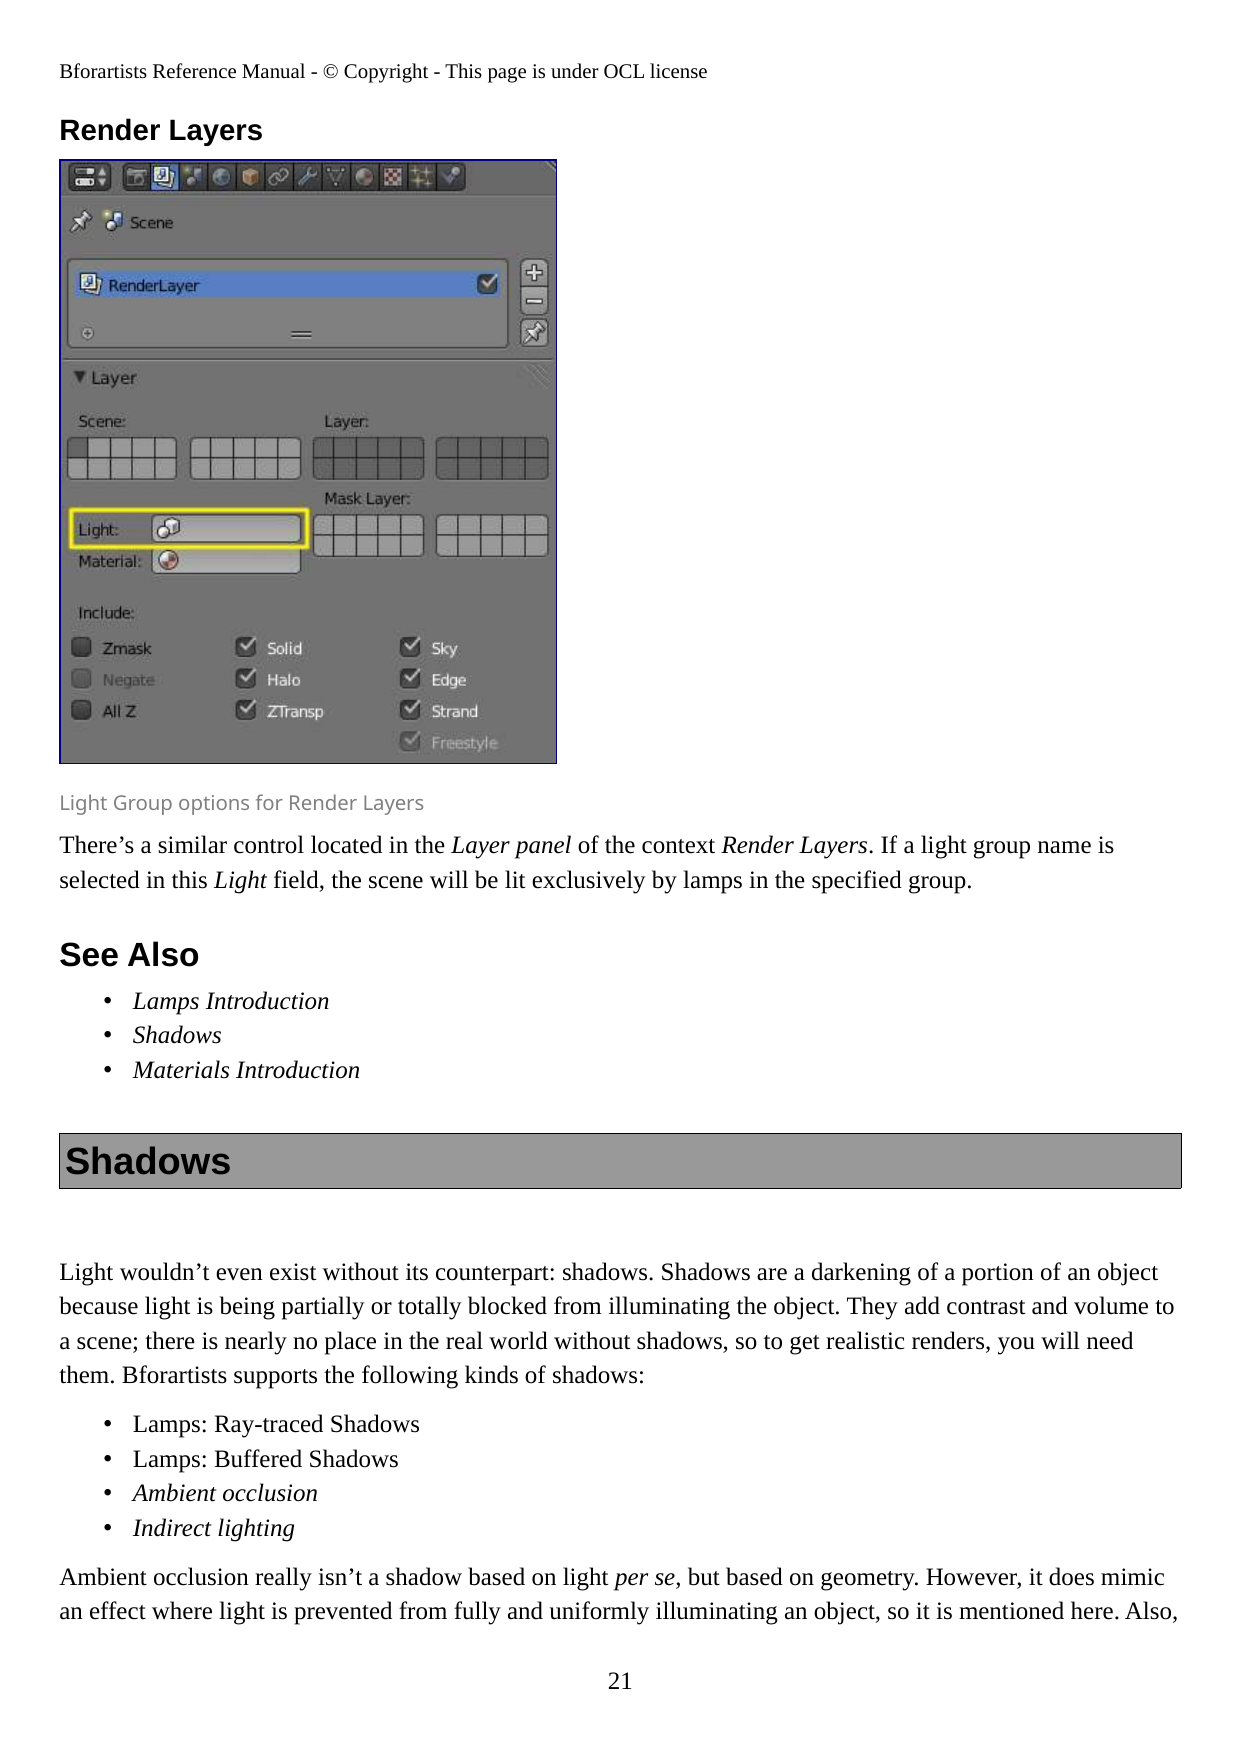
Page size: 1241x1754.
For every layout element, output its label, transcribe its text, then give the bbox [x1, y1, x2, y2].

text Ambient occlusion really isn’t a shadow based on light per se, but based on geometry. However, it does mimic an effect where light is prevented from fully and uniformly illuminating an object, so it is mentioned here. Also, [59, 1562, 1181, 1625]
text Light Group options for Render Layers [59, 784, 1181, 816]
list Indirect lighting [103, 1513, 1181, 1542]
picture [61, 161, 556, 763]
subtitle See Also [59, 935, 1181, 973]
list Ambient occlusion [103, 1478, 1181, 1507]
list Shadows [103, 1020, 1181, 1049]
list Lamps: Buffered Shadows [103, 1444, 1181, 1473]
subtitle Render Layers [59, 113, 1181, 146]
text There’s a similar control located in the Layer panel of the context Render Layers. If a light group name is selected in this Light field, the scene will be lit exclusively by lamps in the specified group. [59, 830, 1181, 894]
text Light wouldn’t even exist without its counterpart: shadows. Shadows are a darkening of a portion of an object because light is being partially or totally blocked from illuminating the object. They add contrast and volume to a scene; there is nearly no place in the real world without shadows, so to get realistic renders, you will need them. Bforartists supports the following kinds of shadows: [59, 1257, 1181, 1389]
list Materials Introduction [103, 1055, 1181, 1084]
list Lamps Introduction [103, 986, 1181, 1015]
list Lamps: Ray-traced Shadows [103, 1409, 1181, 1438]
table_header Shadows [60, 1134, 1181, 1188]
